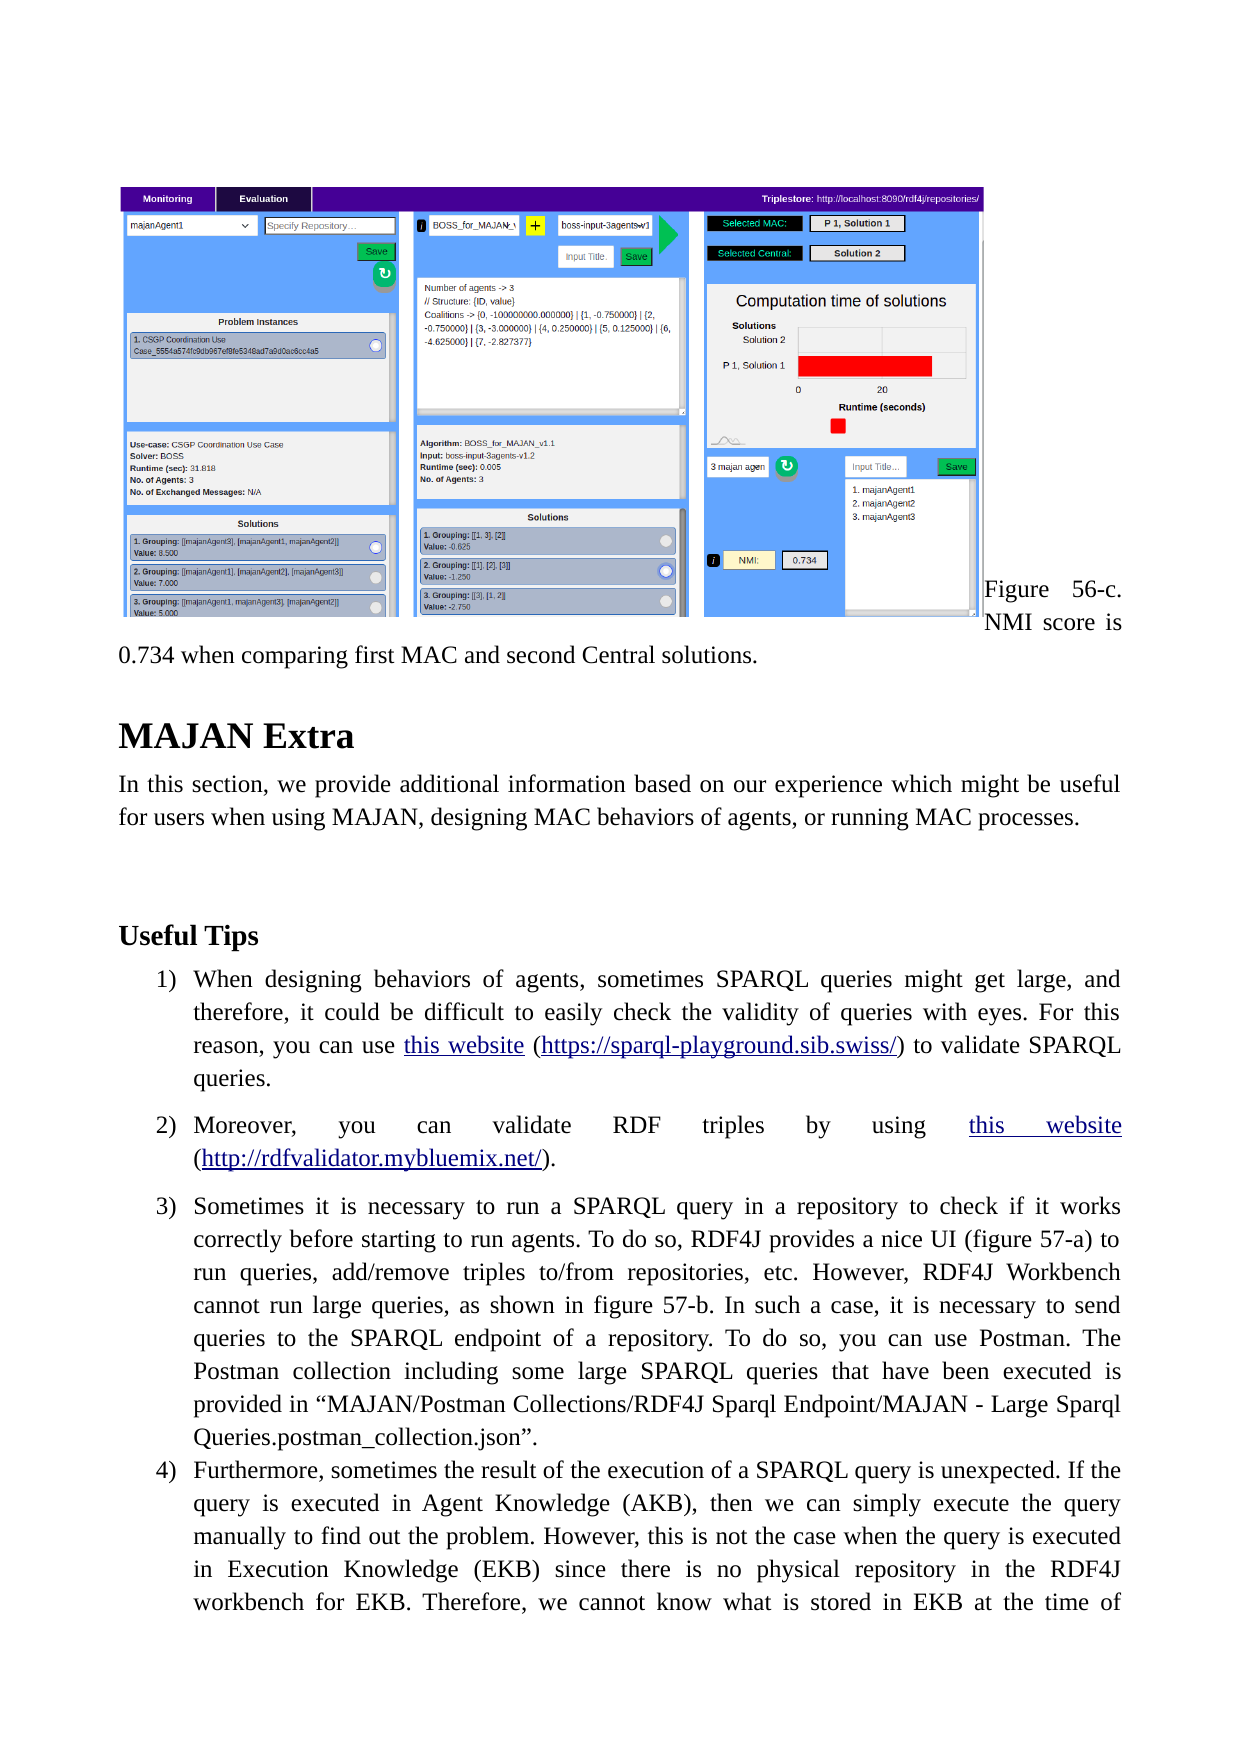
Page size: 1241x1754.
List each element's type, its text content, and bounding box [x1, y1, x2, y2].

subtitle Useful Tips [118, 918, 1122, 951]
subtitle MAJAN Extra [118, 713, 1122, 756]
list Furthermore, sometimes the result of the execution of a SPARQL query is unexpected. If the query is executed in Agent Knowledge (AKB), then we can simply execute the query manually to find out the problem. However, this is not the case when the query is executed in Execution Knowledge (EKB) since there is no physical repository in the RDF4J workbench for EKB. Therefore, we cannot know what is stored in EKB at the time of [156, 1455, 1122, 1616]
text Figure 56-c. NMI score is 0.734 when comparing first MAC and second Central solutions. [118, 574, 1122, 669]
list When designing behaviors of agents, sometimes SPARQL queries might get large, and therefore, it could be difficult to easily check the validity of queries with eyes. For this reason, you can use this website (https://sparql-playground.sib.swiss/) to validate SPARQL queries. [156, 964, 1122, 1092]
list Moreover, you can validate RDF triples by using this website (http://rdfvalidator.mybluemix.net/). [156, 1111, 1122, 1172]
picture [120, 187, 984, 617]
text In this section, we provide additional information based on our experience which might be useful for users when using MAJAN, designing MAC behaviors of agents, or running MAC processes. [118, 769, 1122, 831]
list Sometimes it is necessary to run a SPARQL query in a repository to check if it works correctly before starting to run agents. To do so, RDF4J provides a nice UI (figure 57-a) to run queries, add/remove triples to/from repositories, etc. However, RDF4J Workbench cannot run large queries, as shown in figure 57-b. In such a case, it is necessary to send queries to the SPARQL endpoint of a repository. To do so, you can use Postman. The Postman collection including some large SPARQL queries that have been executed is provided in “MAJAN/Postman Collections/RDF4J Sparql Endpoint/MAJAN - Large Sparql Queries.postman_collection.json”. [156, 1191, 1122, 1451]
